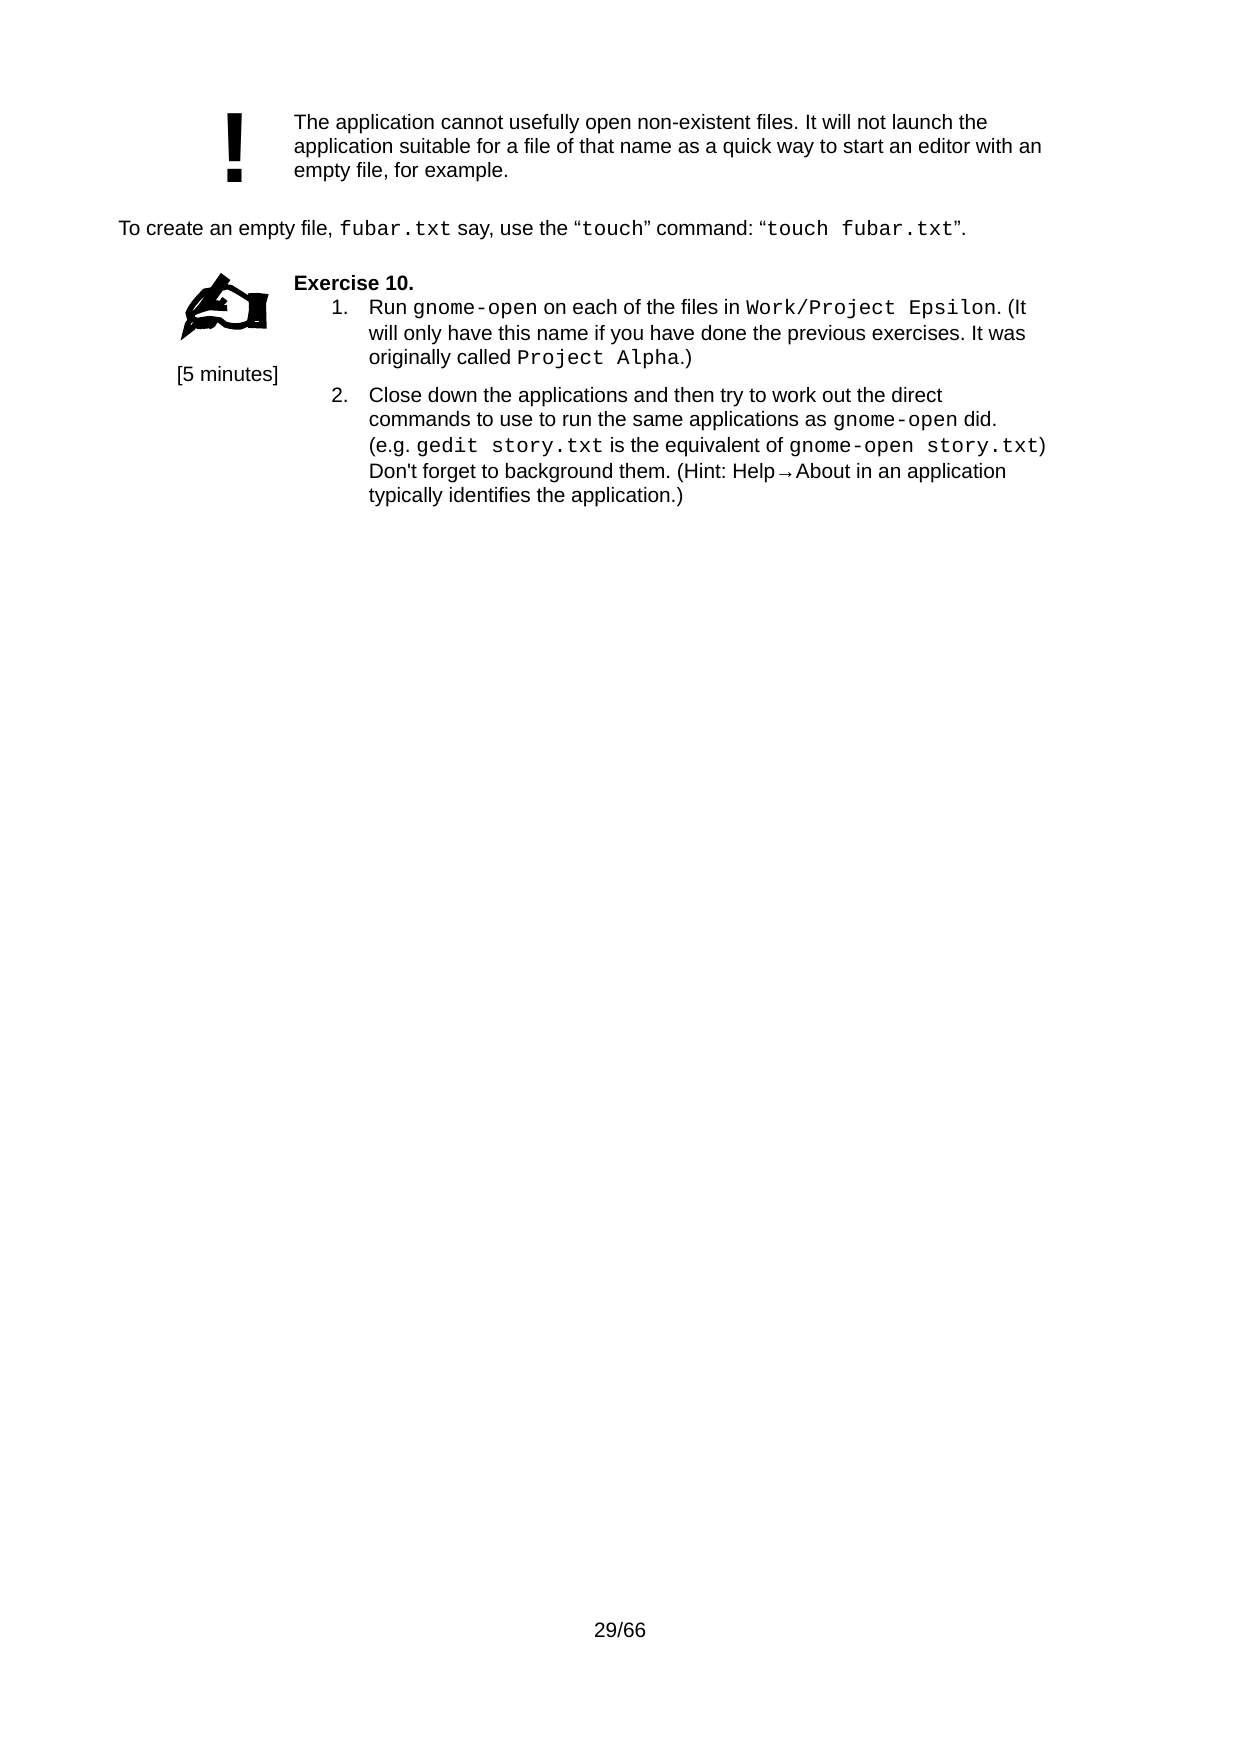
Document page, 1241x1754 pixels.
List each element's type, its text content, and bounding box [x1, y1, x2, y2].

table_header  [5 minutes] [177, 271, 294, 519]
text To create an empty file, fubar.txt say, use the “touch” command: “touch fubar.txt”. [118, 215, 1122, 241]
table_header The application cannot usefully open non-existent files. It will not launch the application suitable for a file of that name as a quick way to start an editor with an empty file, for example. [294, 89, 1048, 203]
table_header ! [177, 89, 294, 203]
table_header Run gnome-open on each of the files in Work/Project Epsilon. (It will only have this name if you have done the previous exercises. It was originally called Project Alpha.) Close down the applications and then try to work out the direct commands to use to run the same applications as gnome‑open did. (e.g. gedit story.txt is the equivalent of gnome‑open story.txt) Don't forget to background them. (Hint: Help→About in an application typically identifies the application.) [294, 271, 1048, 519]
